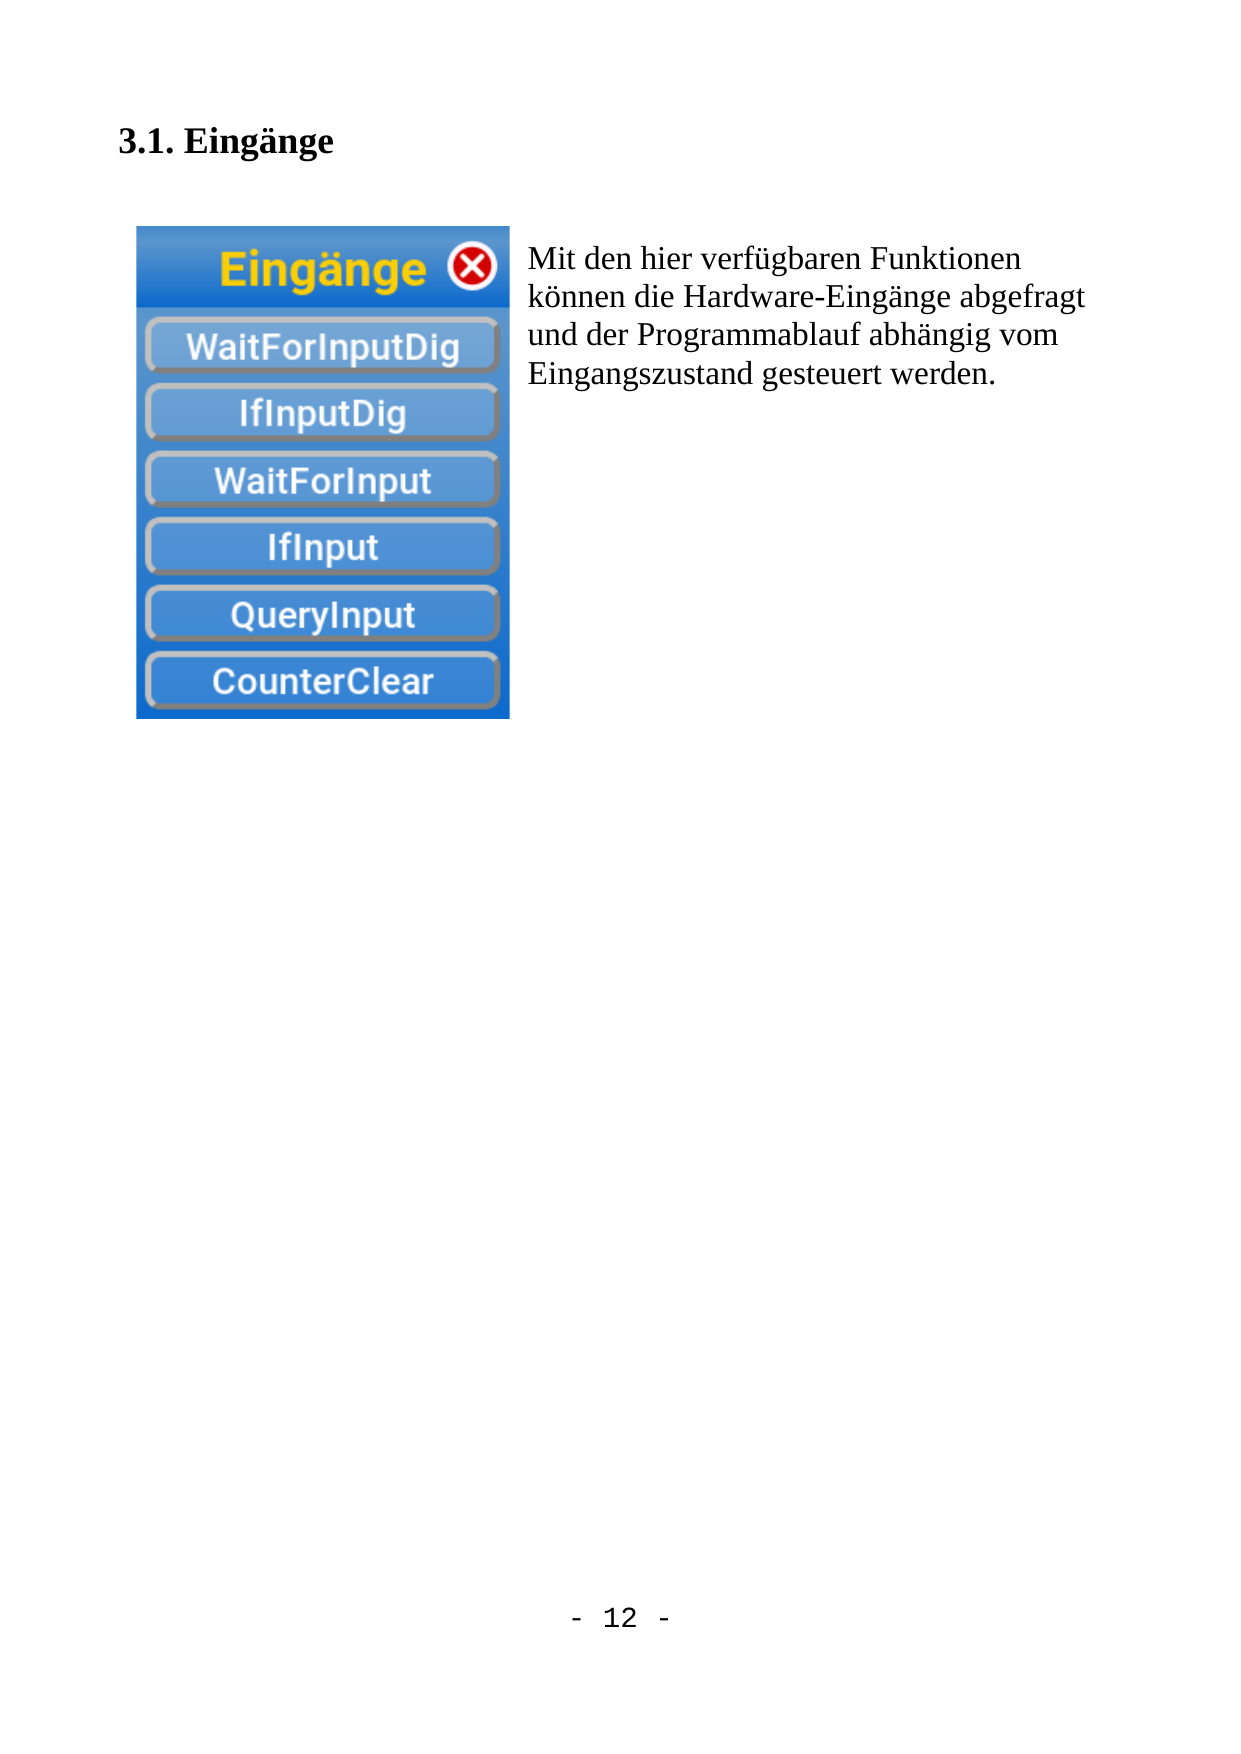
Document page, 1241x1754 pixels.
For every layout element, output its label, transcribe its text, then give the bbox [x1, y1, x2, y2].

text 3.1. Eingänge [118, 118, 1122, 161]
picture [136, 226, 510, 719]
text Mit den hier verfügbaren Funktionen können die Hardware-Eingänge abgefragt und der Programmablauf abhängig vom Eingangszustand gesteuert werden. [510, 238, 1122, 391]
